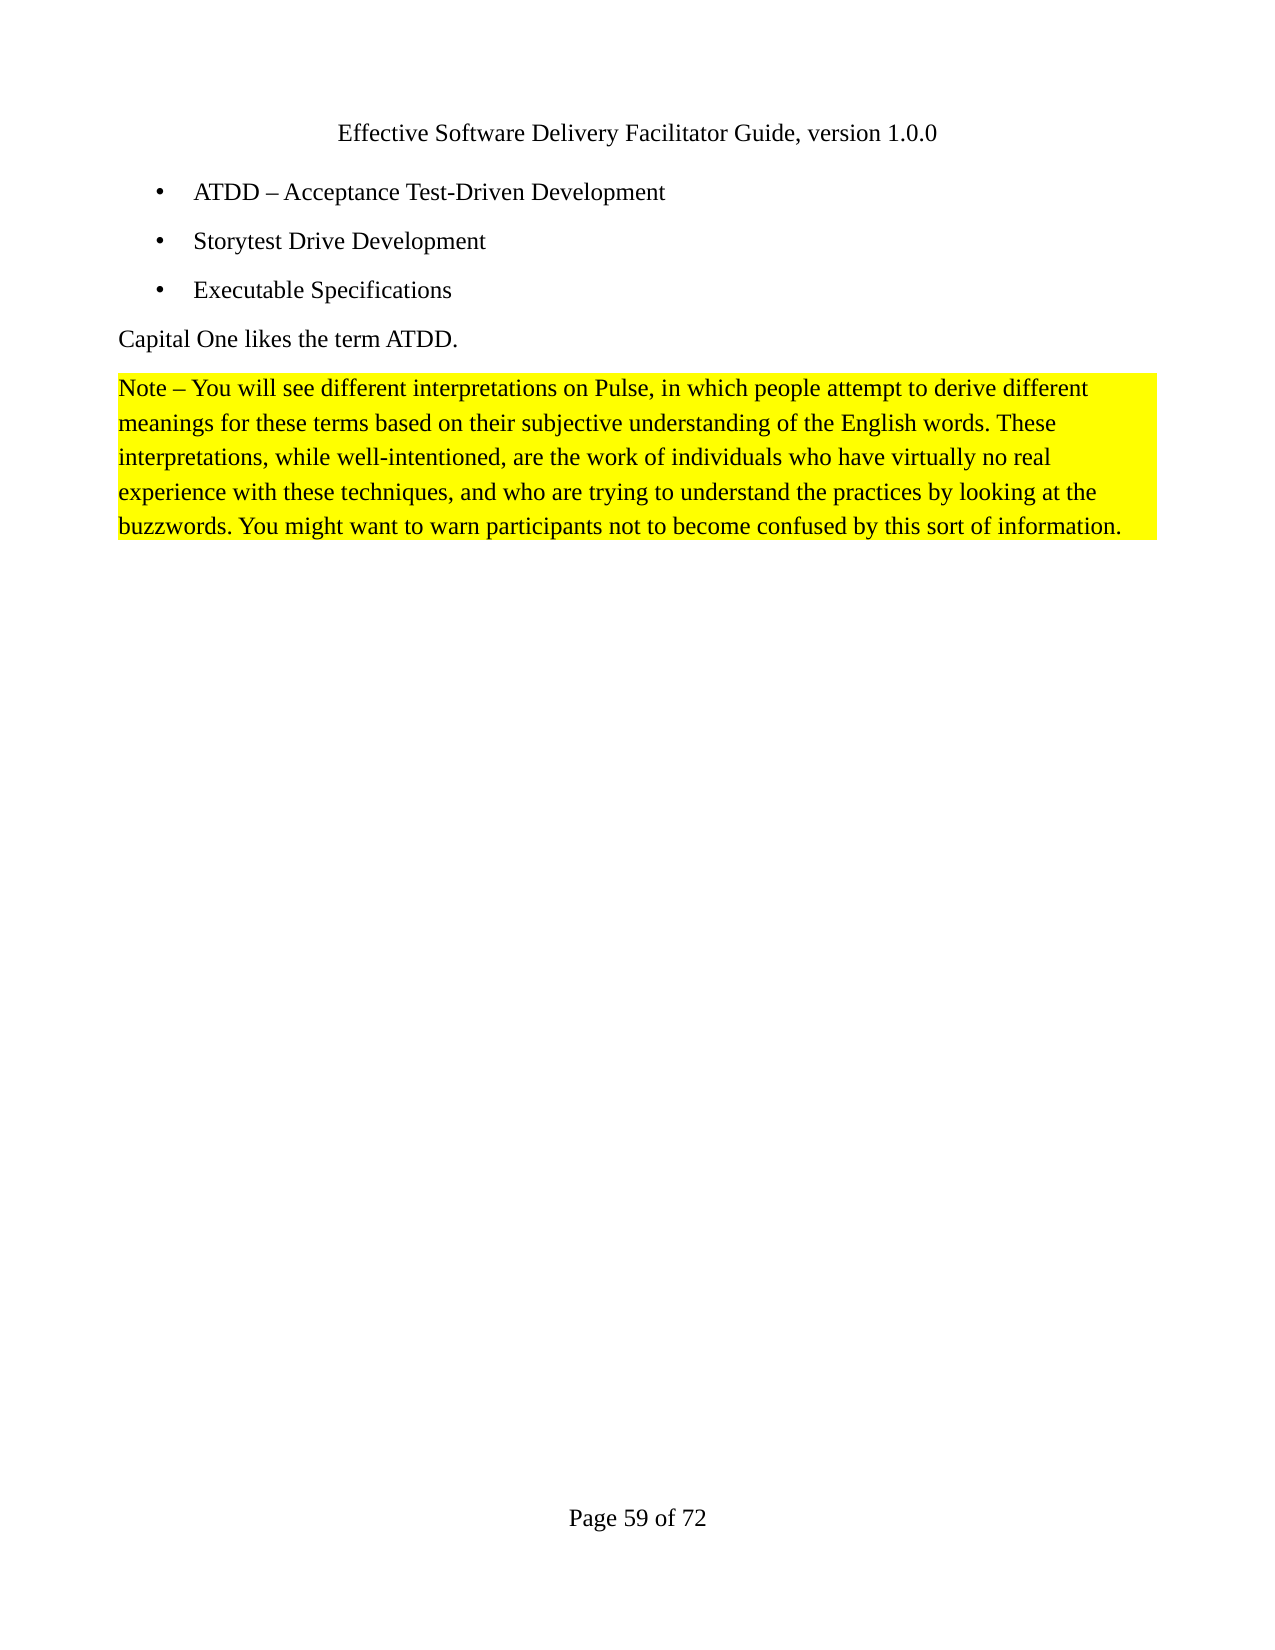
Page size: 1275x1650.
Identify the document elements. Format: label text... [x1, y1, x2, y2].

text Note – You will see different interpretations on Pulse, in which people attempt to derive different meanings for these terms based on their subjective understanding of the English words. These interpretations, while well-intentioned, are the work of individuals who have virtually no real experience with these techniques, and who are trying to understand the practices by looking at the buzzwords. You might want to warn participants not to become confused by this sort of information. [118, 373, 1157, 540]
list ATDD – Acceptance Test-Driven Development [156, 177, 1157, 206]
list Storytest Drive Development [156, 226, 1157, 255]
list Executable Specifications [156, 275, 1157, 304]
text Capital One likes the term ATDD. [118, 324, 1157, 353]
